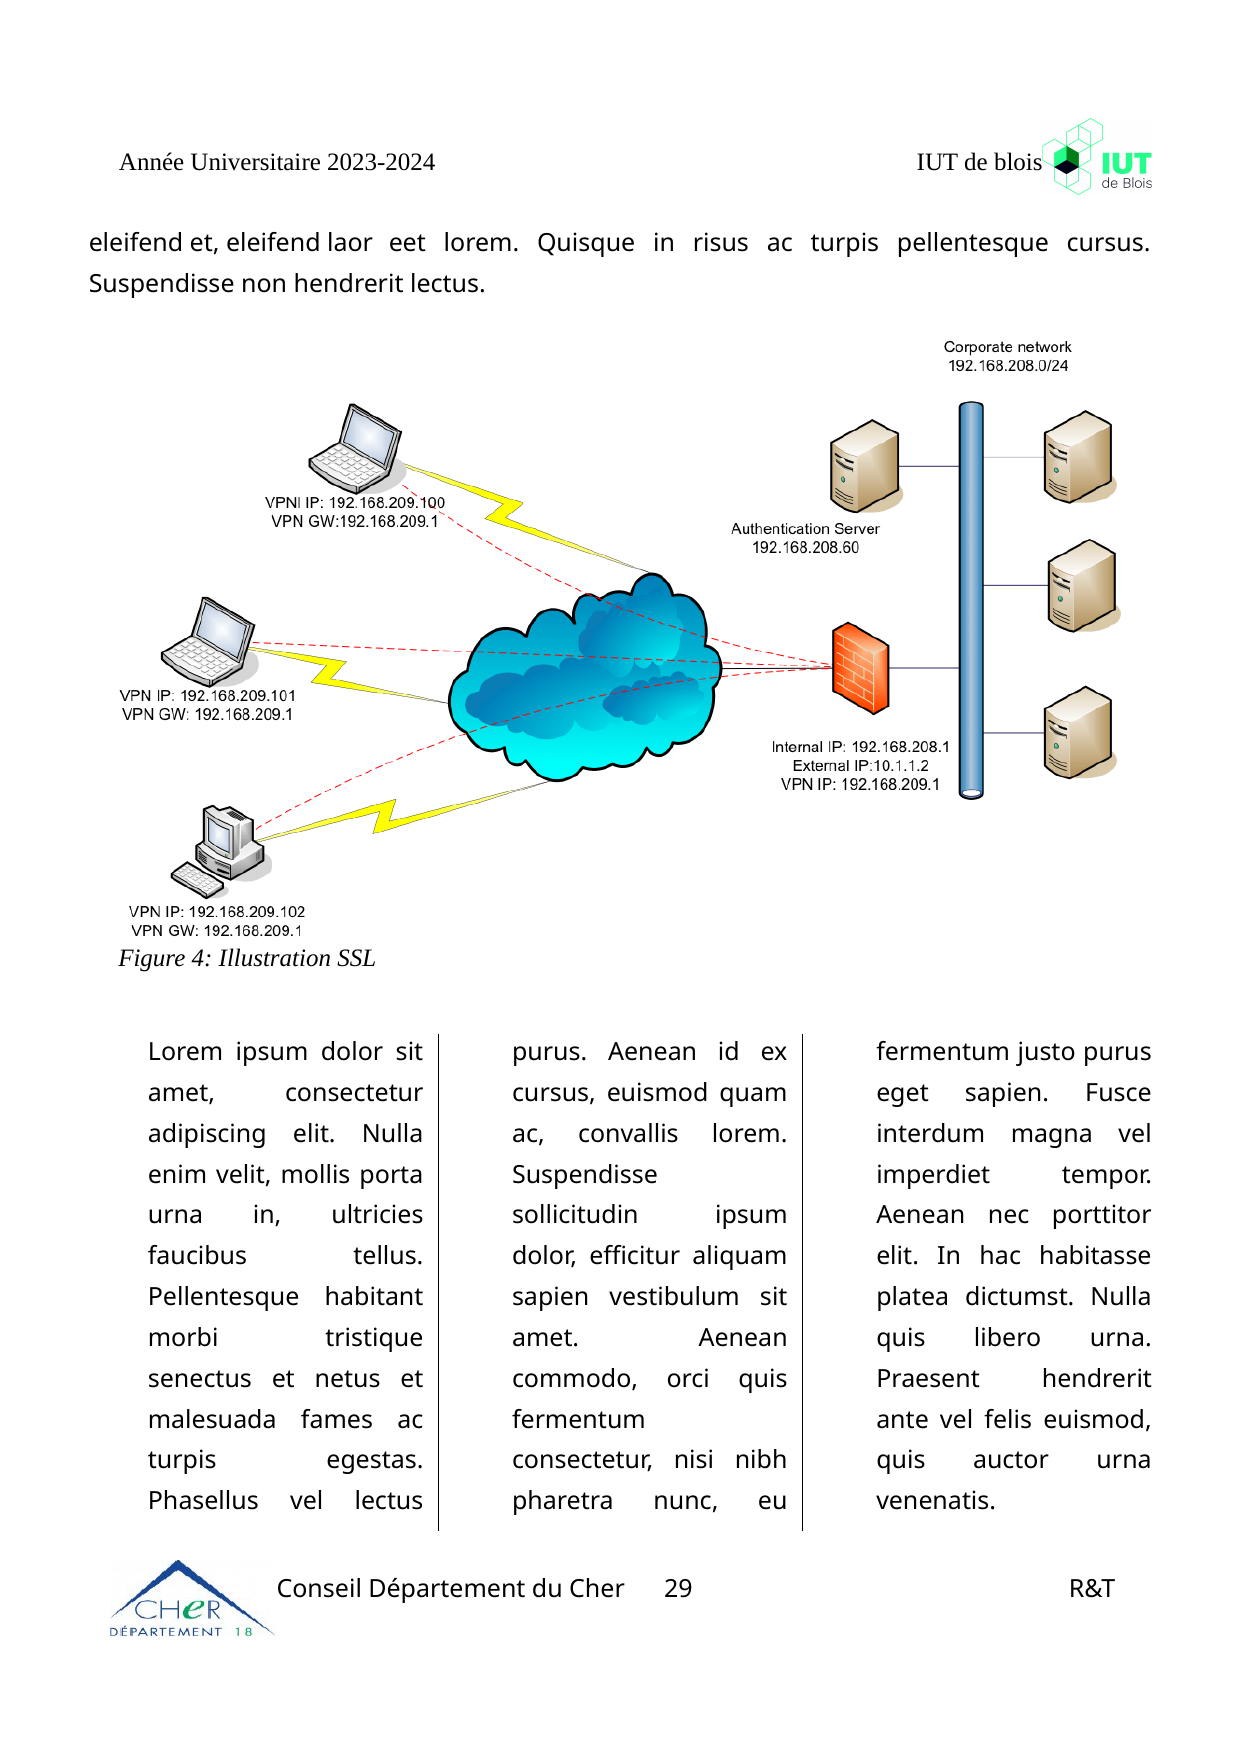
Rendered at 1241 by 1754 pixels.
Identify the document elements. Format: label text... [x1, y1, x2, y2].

text Lorem ipsum dolor sit amet, consectetur adipiscing elit. Nulla enim velit, mollis porta urna in, ultricies faucibus tellus. Pellentesque habitant morbi tristique senectus et netus et malesuada fames ac turpis egestas. Phasellus vel lectus [148, 1034, 423, 1517]
text purus. Aenean id ex cursus, euismod quam ac, convallis lorem. Suspendisse sollicitudin ipsum dolor, efficitur aliquam sapien vestibulum sit amet. Aenean commodo, orci quis fermentum consectetur, nisi nibh pharetra nunc, eu [512, 1034, 787, 1517]
picture [1042, 118, 1152, 195]
text eleifend et, eleifend laor eet lorem. Quisque in risus ac turpis pellentesque cursus. Suspendisse non hendrerit lectus. [88, 224, 1152, 299]
text fermentum justo purus eget sapien. Fusce interdum magna vel imperdiet tempor. Aenean nec porttitor elit. In hac habitasse platea dictumst. Nulla quis libero urna. Praesent hendrerit ante vel felis euismod, quis auctor urna venenatis. [876, 1034, 1152, 1517]
picture [110, 1560, 277, 1636]
picture [118, 333, 1123, 943]
text Figure 4: Illustration SSL [118, 943, 1122, 972]
